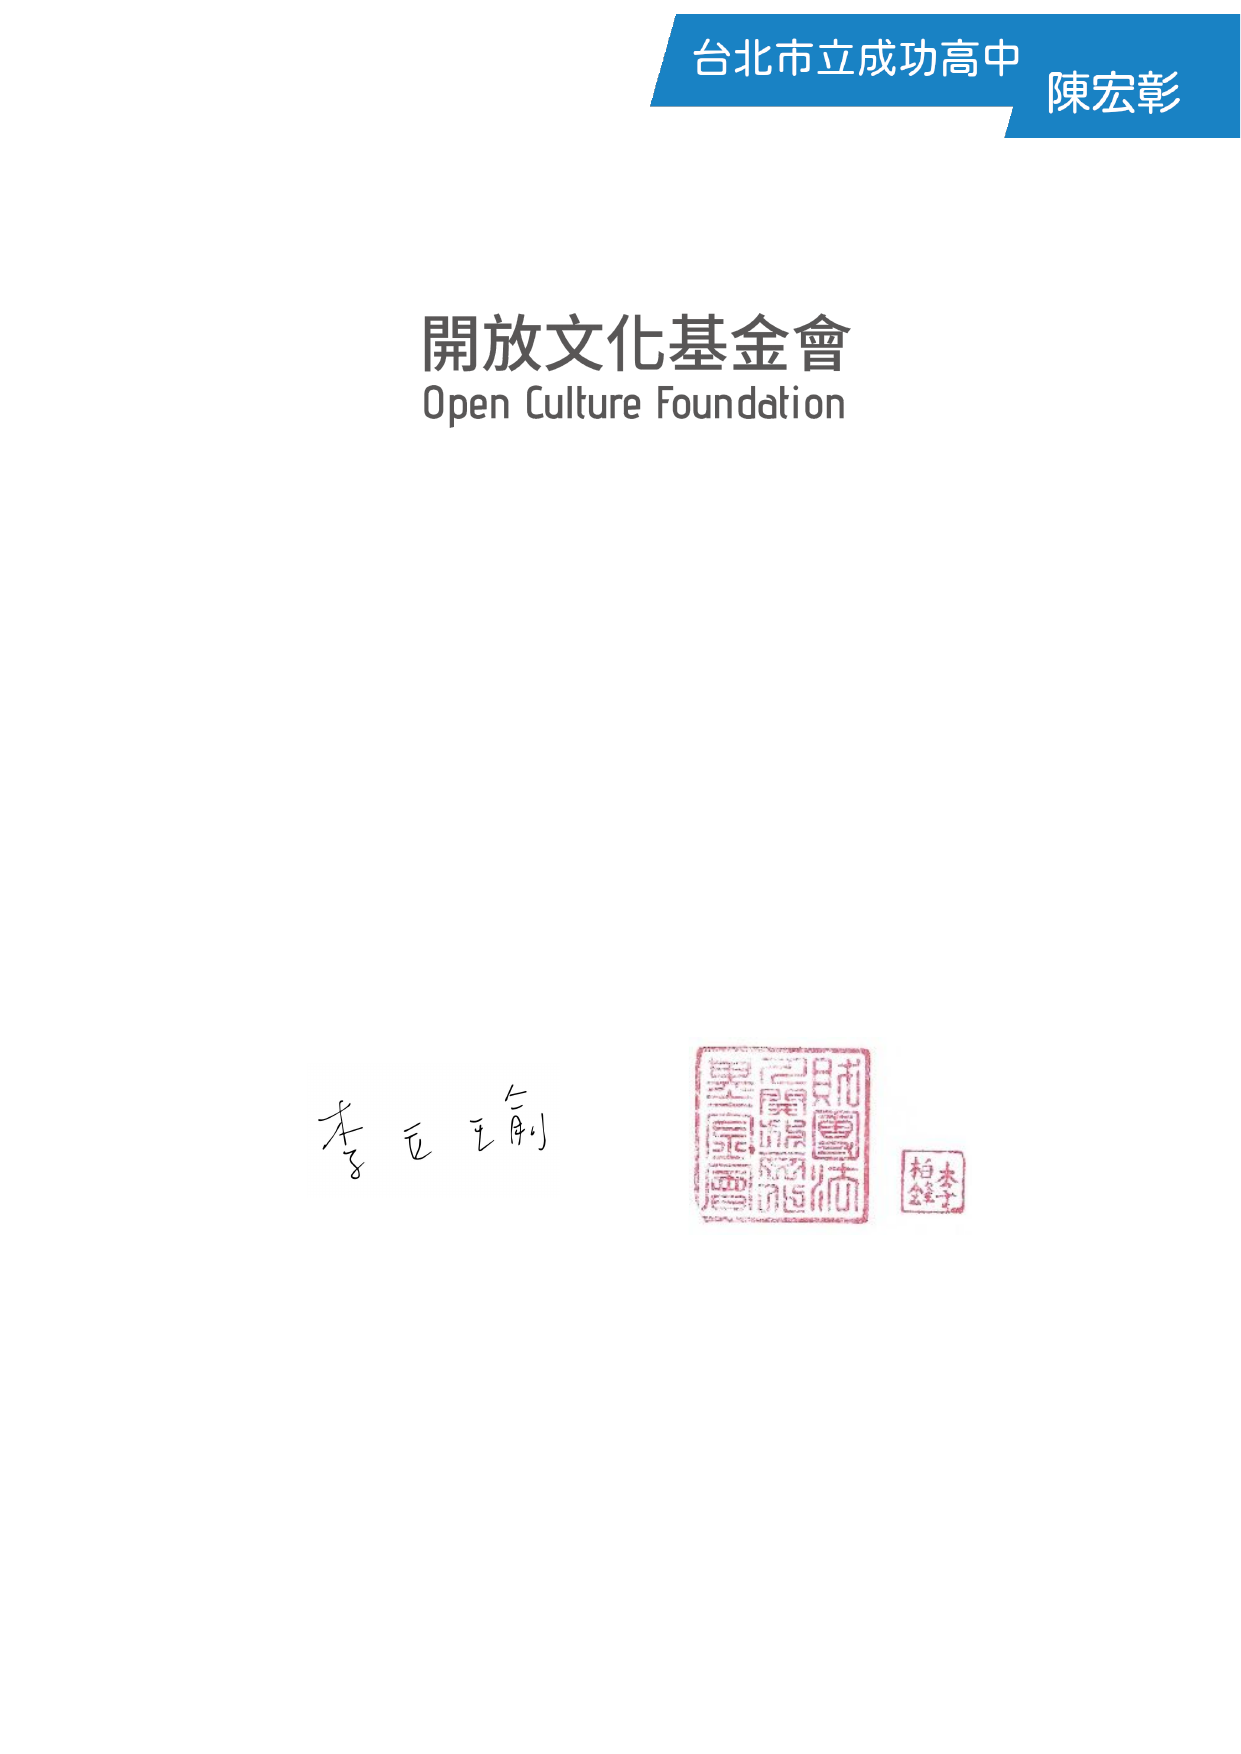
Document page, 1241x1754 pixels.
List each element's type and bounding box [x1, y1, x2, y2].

picture [0, 0, 1241, 152]
